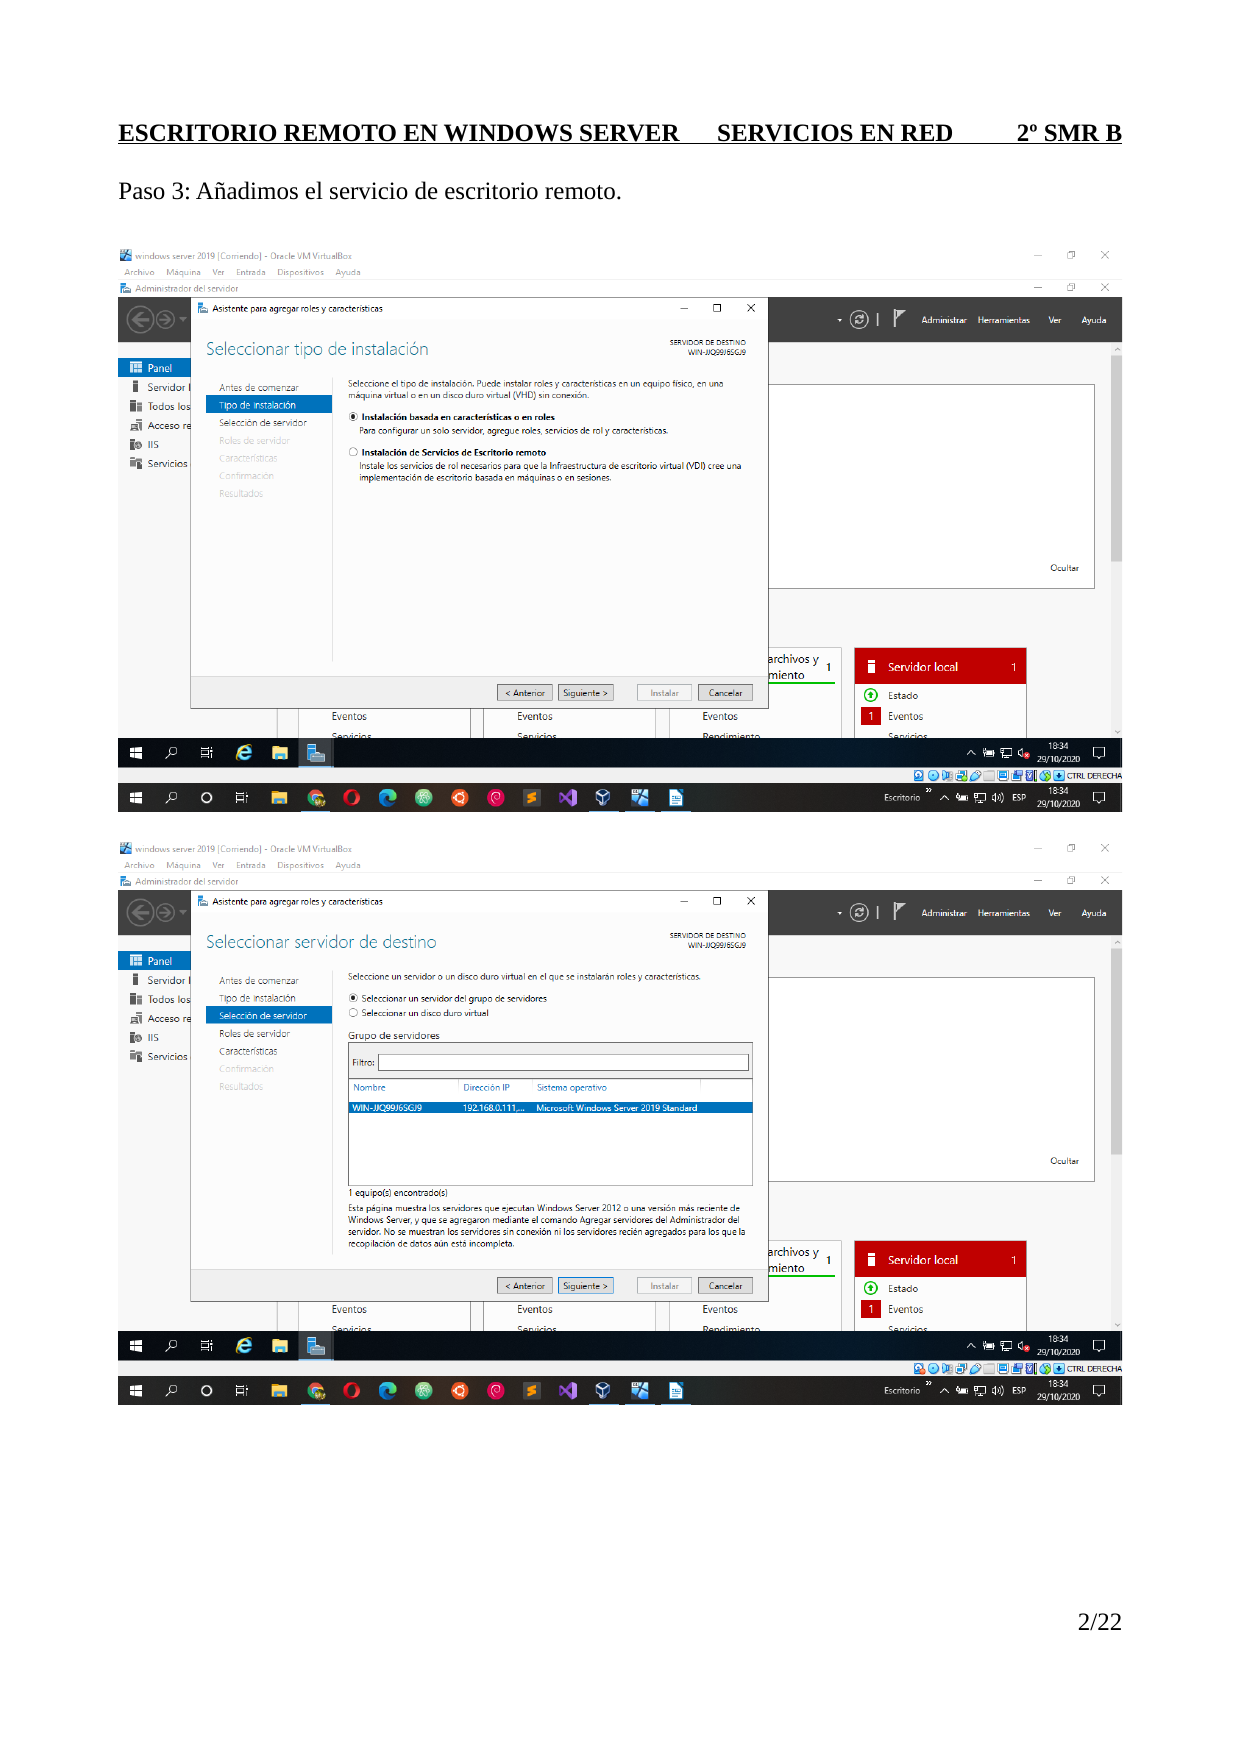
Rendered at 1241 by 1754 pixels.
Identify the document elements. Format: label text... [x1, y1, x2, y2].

picture [118, 247, 1123, 812]
picture [118, 840, 1123, 1405]
text Paso 3: Añadimos el servicio de escritorio remoto. [118, 176, 1122, 205]
